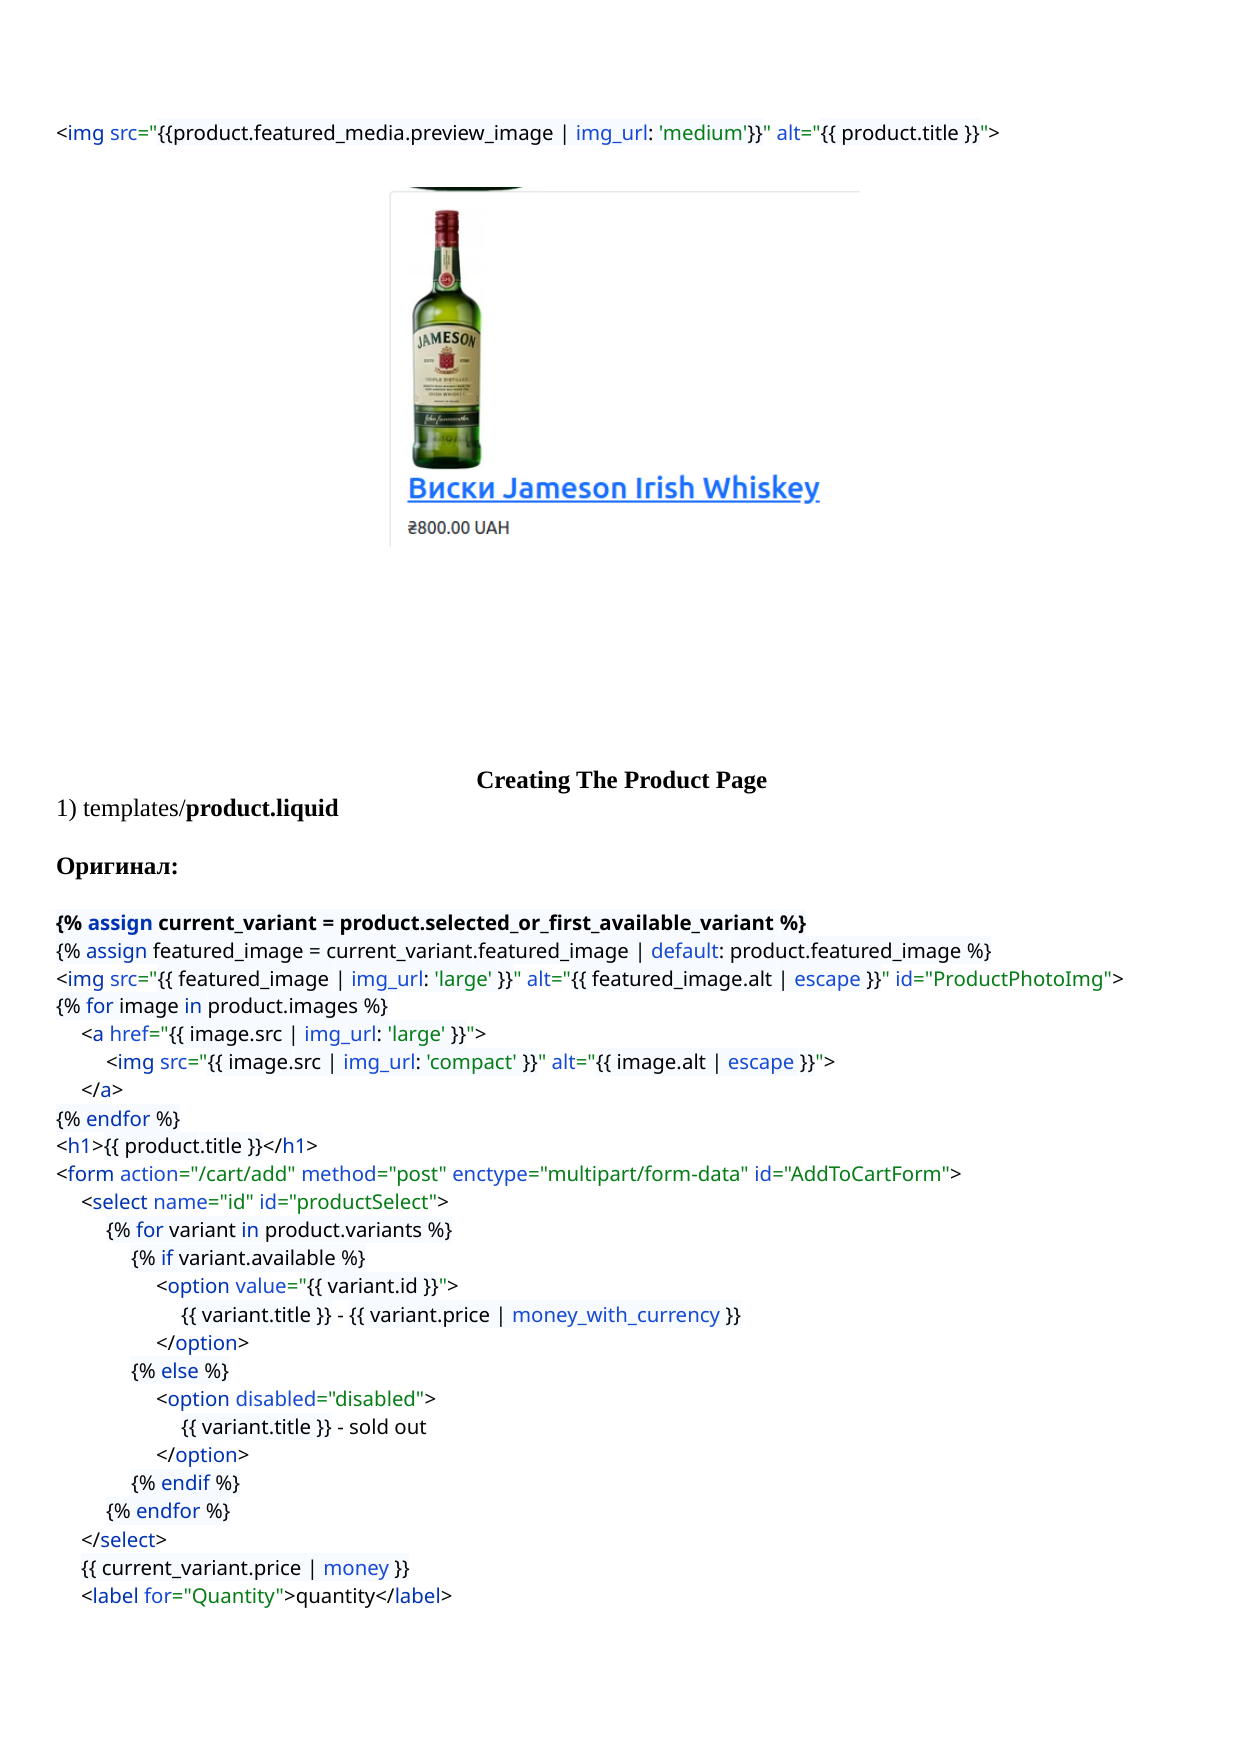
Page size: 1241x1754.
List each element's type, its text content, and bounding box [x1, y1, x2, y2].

text <form action="/cart/add" method="post" enctype="multipart/form-data" id="AddToCartForm"> [56, 1160, 1187, 1188]
text <label for="Quantity">quantity</label> [56, 1581, 1187, 1609]
text <img src="{{product.featured_media.preview_image | img_url: 'medium'}}" alt="{{ product.title }}"> [56, 118, 1187, 146]
text <option value="{{ variant.id }}"> [56, 1272, 1187, 1300]
text {% for image in product.images %} [56, 992, 1187, 1020]
text <a href="{{ image.src | img_url: 'large' }}"> [56, 1020, 1187, 1048]
text <option disabled="disabled"> [56, 1384, 1187, 1413]
text </a> [56, 1076, 1187, 1104]
text <select name="id" id="productSelect"> [56, 1188, 1187, 1216]
text {% endfor %} [56, 1497, 1187, 1525]
text {% assign current_variant = product.selected_or_first_available_variant %} [56, 908, 1187, 936]
text {% assign featured_image = current_variant.featured_image | default: product.featured_image %} [56, 936, 1187, 964]
text <img src="{{ image.src | img_url: 'compact' }}" alt="{{ image.alt | escape }}"> [56, 1048, 1187, 1076]
picture [354, 187, 860, 547]
text Оригинал: [56, 851, 1187, 880]
text <h1>{{ product.title }}</h1> [56, 1132, 1187, 1160]
text {{ variant.title }} - sold out [56, 1413, 1187, 1441]
text </option> [56, 1328, 1187, 1356]
text {% else %} [56, 1356, 1187, 1384]
text {{ current_variant.price | money }} [56, 1553, 1187, 1581]
text {{ variant.title }} - {{ variant.price | money_with_currency }} [56, 1300, 1187, 1328]
text <img src="{{ featured_image | img_url: 'large' }}" alt="{{ featured_image.alt | escape }}" id="ProductPhotoImg"> [56, 964, 1187, 992]
text Creating The Product Page [56, 765, 1187, 793]
text {% if variant.available %} [56, 1244, 1187, 1272]
text 1) templates/product.liquid [56, 793, 1187, 822]
text {% for variant in product.variants %} [56, 1216, 1187, 1244]
text </option> [56, 1441, 1187, 1469]
text {% endif %} [56, 1469, 1187, 1497]
text {% endfor %} [56, 1104, 1187, 1132]
text </select> [56, 1525, 1187, 1553]
